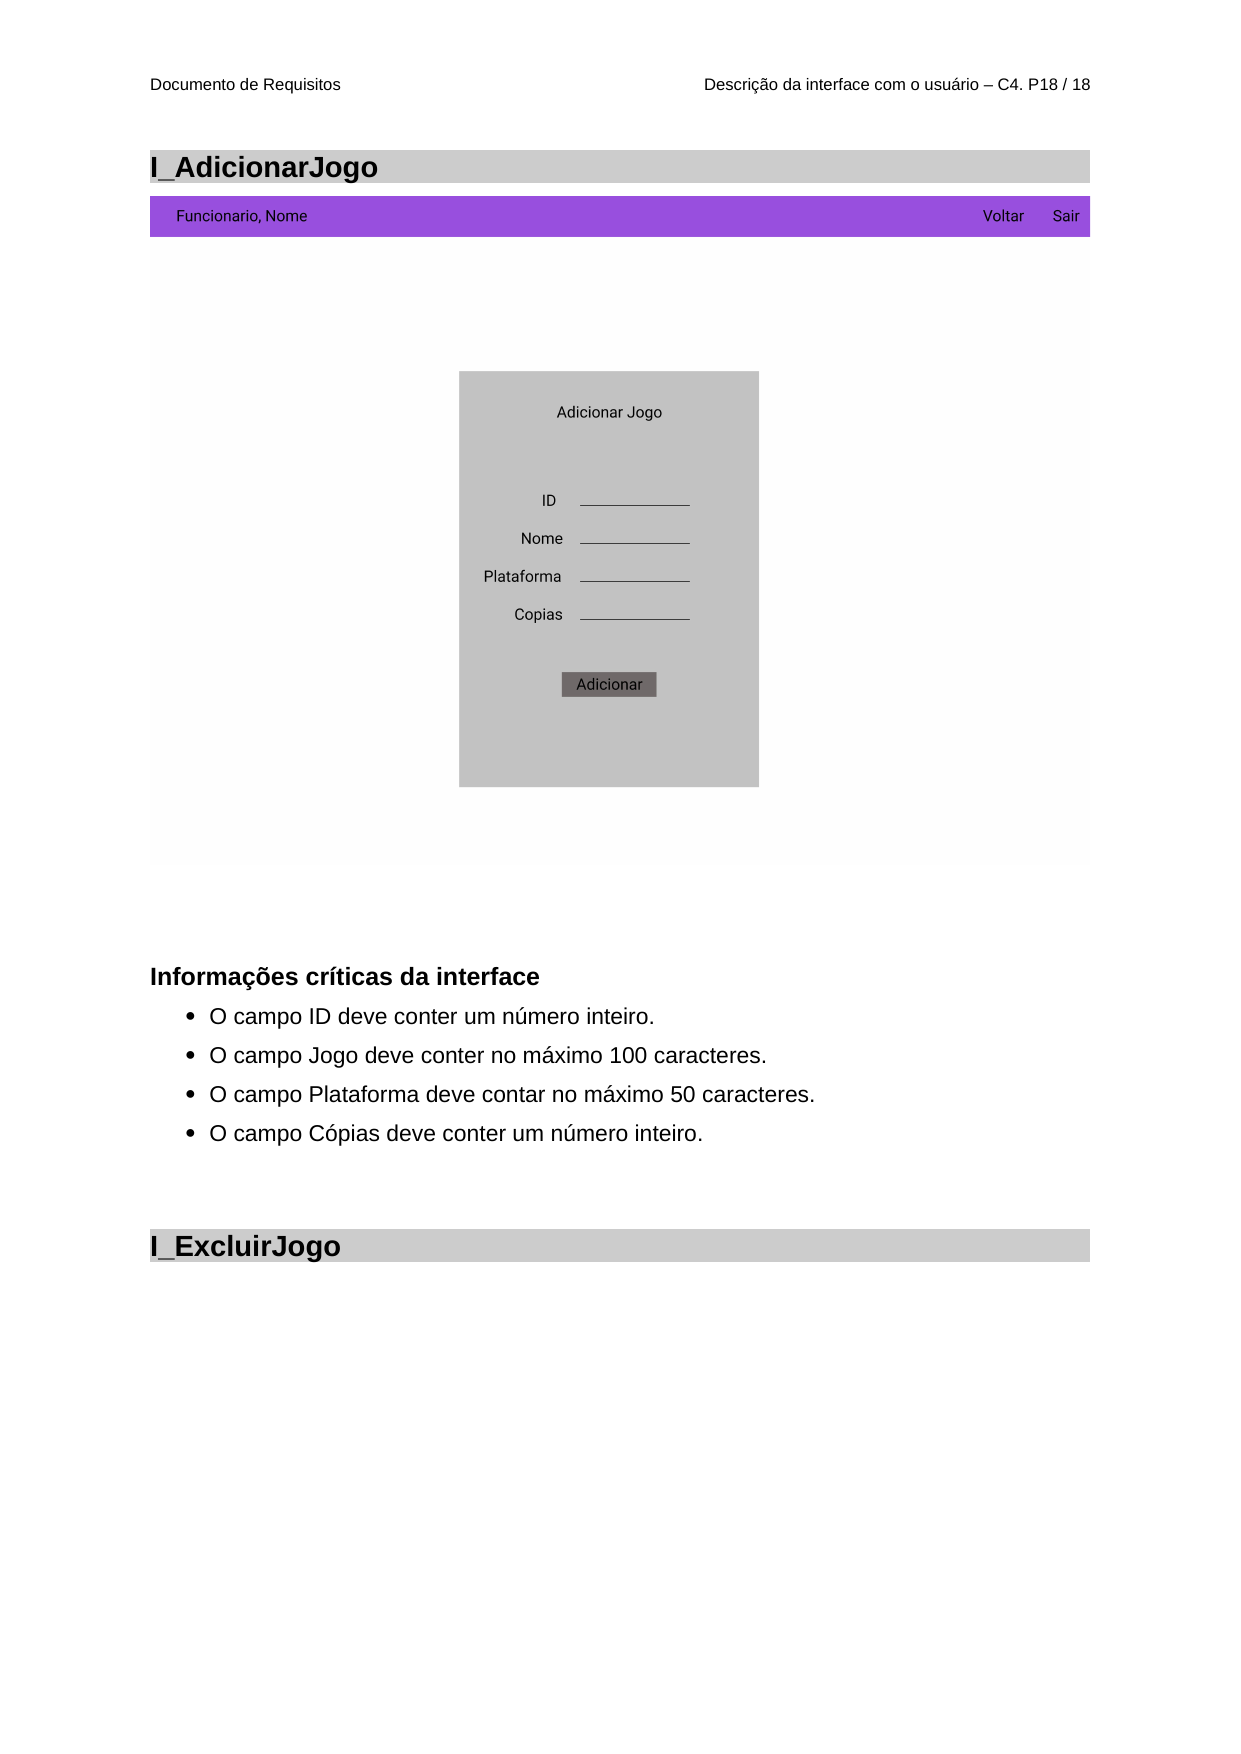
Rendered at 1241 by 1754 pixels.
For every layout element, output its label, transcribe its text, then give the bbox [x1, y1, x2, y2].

list O campo ID deve conter um número inteiro. [186, 1003, 1090, 1030]
subtitle I_ExcluirJogo [150, 1229, 1090, 1262]
list O campo Cópias deve conter um número inteiro. [186, 1120, 1090, 1146]
picture [150, 196, 1091, 865]
list O campo Plataforma deve contar no máximo 50 caracteres. [186, 1081, 1090, 1107]
subtitle I_AdicionarJogo [150, 150, 1090, 183]
subtitle Informações críticas da interface [150, 962, 1090, 991]
list O campo Jogo deve conter no máximo 100 caracteres. [186, 1042, 1090, 1068]
